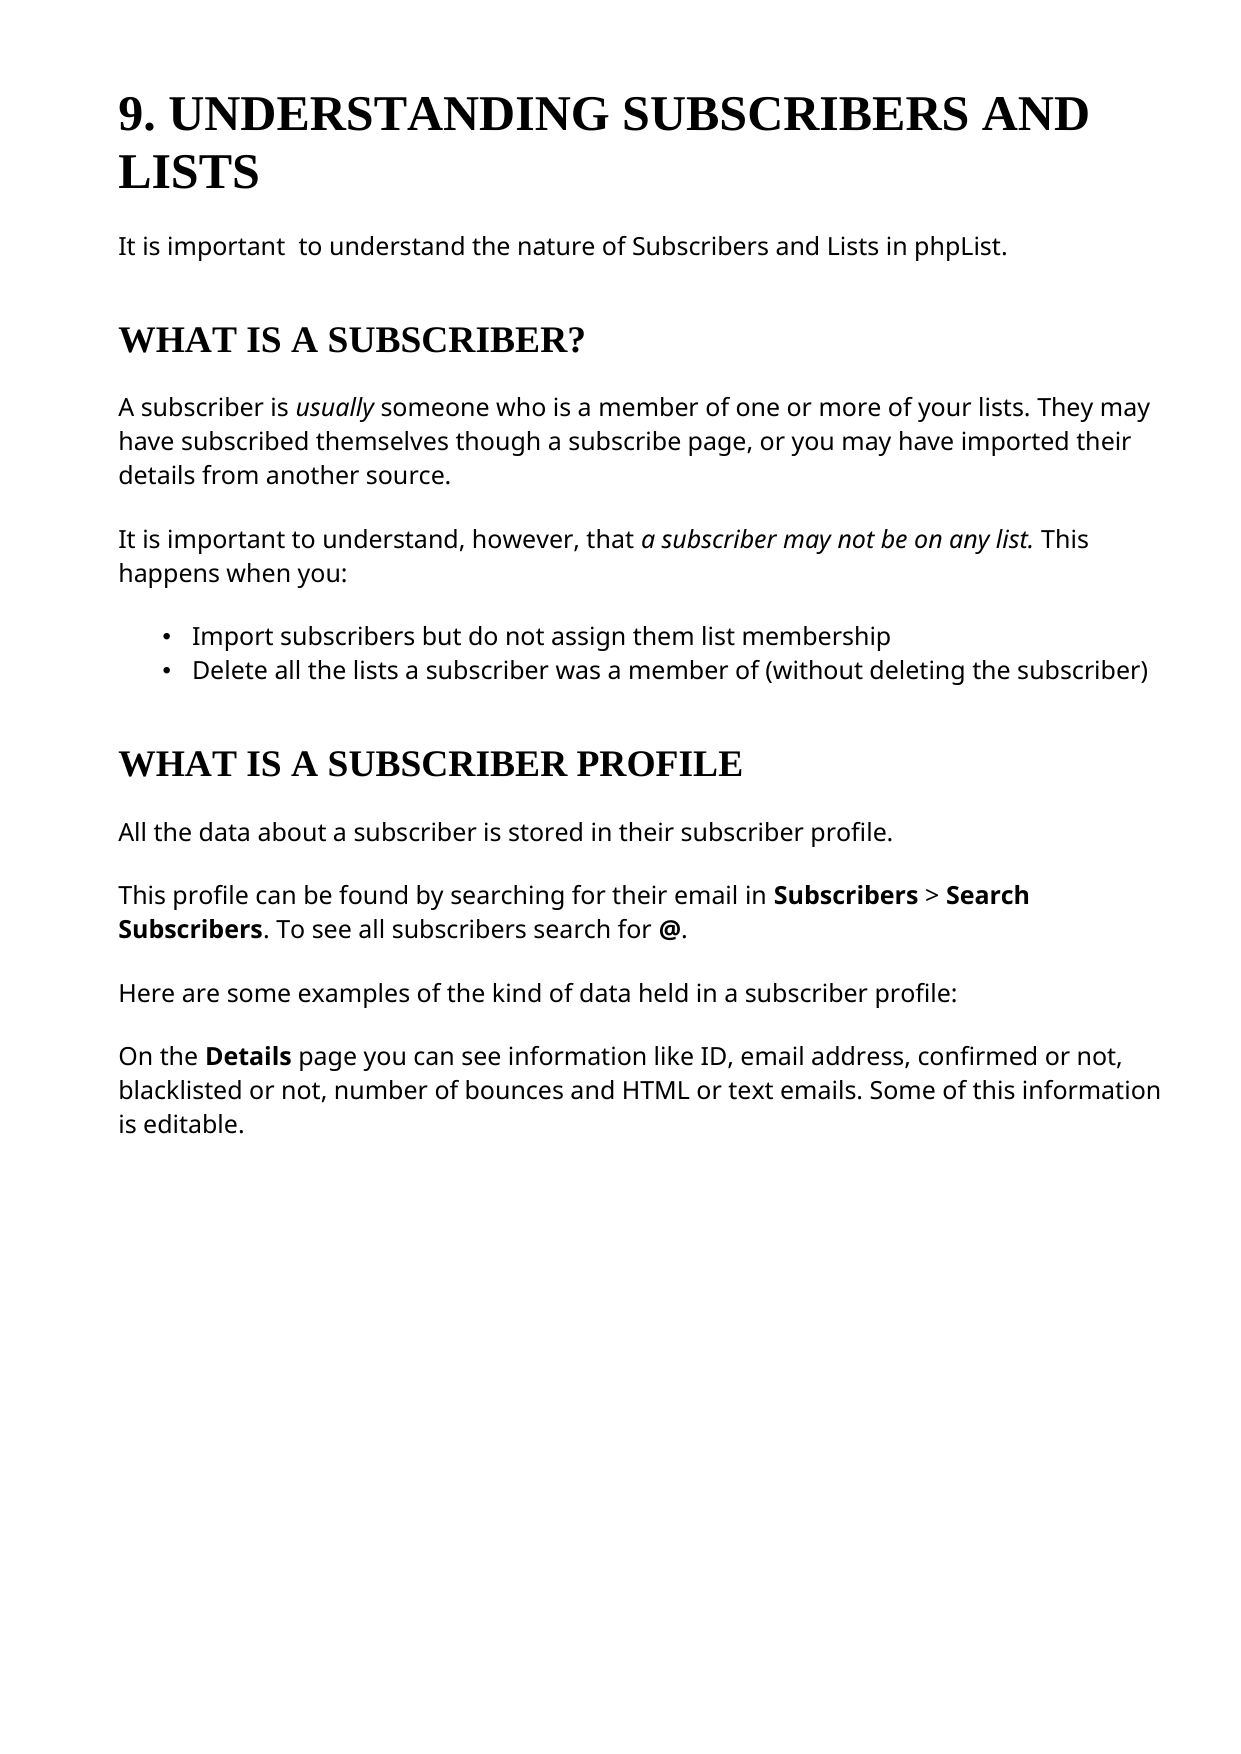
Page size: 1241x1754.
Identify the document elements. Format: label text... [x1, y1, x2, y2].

list Import subscribers but do not assign them list membership [162, 619, 1181, 653]
text Here are some examples of the kind of data held in a subscriber profile: [118, 975, 1181, 1009]
subtitle What is a subscriber profile [118, 742, 1181, 785]
list Delete all the lists a subscriber was a member of (without deleting the subscriber) [162, 653, 1181, 687]
text On the Details page you can see information like ID, email address, confirmed or not, blacklisted or not, number of bounces and HTML or text emails. Some of this information is editable. [118, 1039, 1181, 1141]
text All the data about a subscriber is stored in their subscriber profile. [118, 814, 1181, 848]
text It is important to understand the nature of Subscribers and Lists in phpList. [118, 228, 1181, 263]
subtitle What is a subscriber? [118, 317, 1181, 360]
subtitle 9. Understanding Subscribers and Lists [118, 84, 1181, 199]
text It is important to understand, however, that a subscriber may not be on any list. This happens when you: [118, 521, 1181, 589]
text This profile can be found by searching for their email in Subscribers > Search Subscribers. To see all subscribers search for @. [118, 878, 1181, 946]
text A subscriber is usually someone who is a member of one or more of your lists. They may have subscribed themselves though a subscribe page, or you may have imported their details from another source. [118, 390, 1181, 492]
